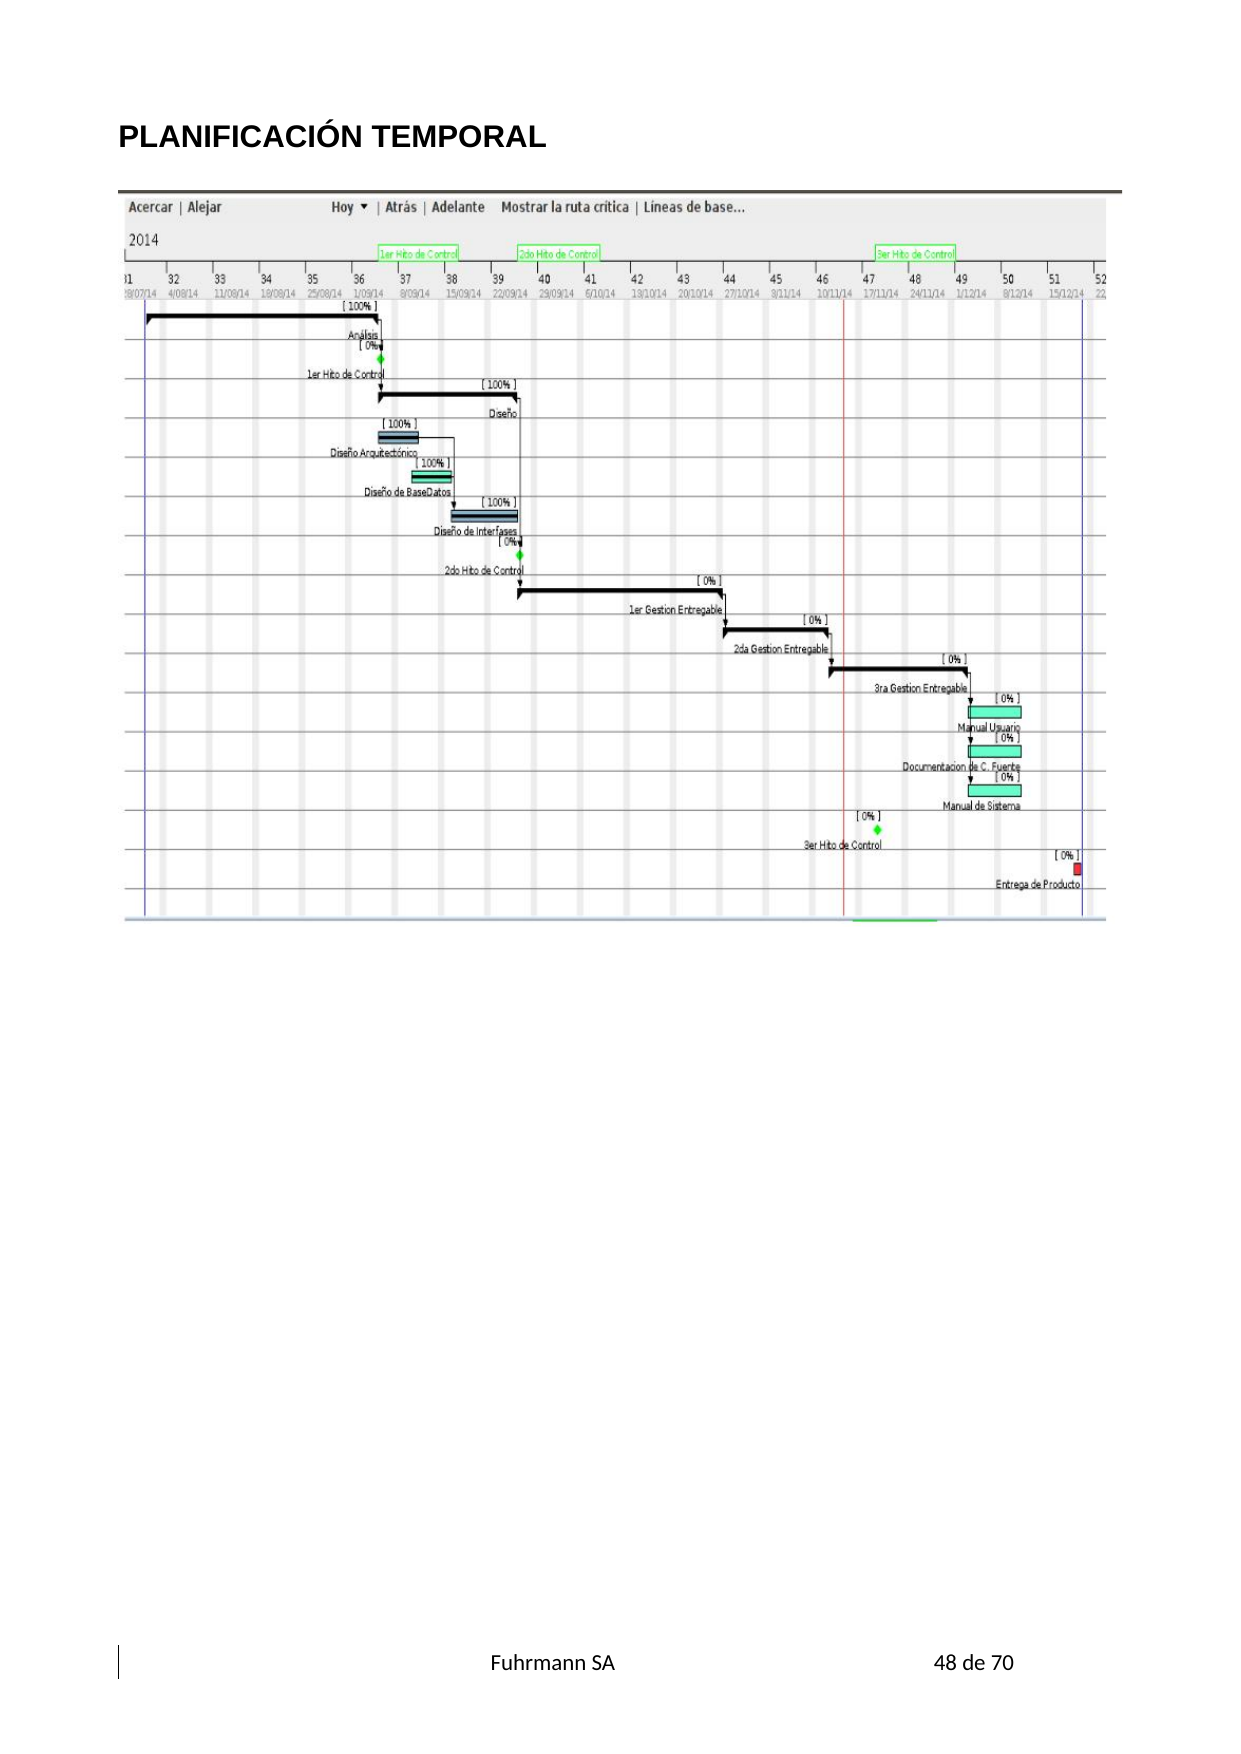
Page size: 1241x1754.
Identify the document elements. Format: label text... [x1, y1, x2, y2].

text PLANIFICACIÓN TEMPORAL [118, 118, 1122, 190]
picture [118, 190, 1123, 927]
